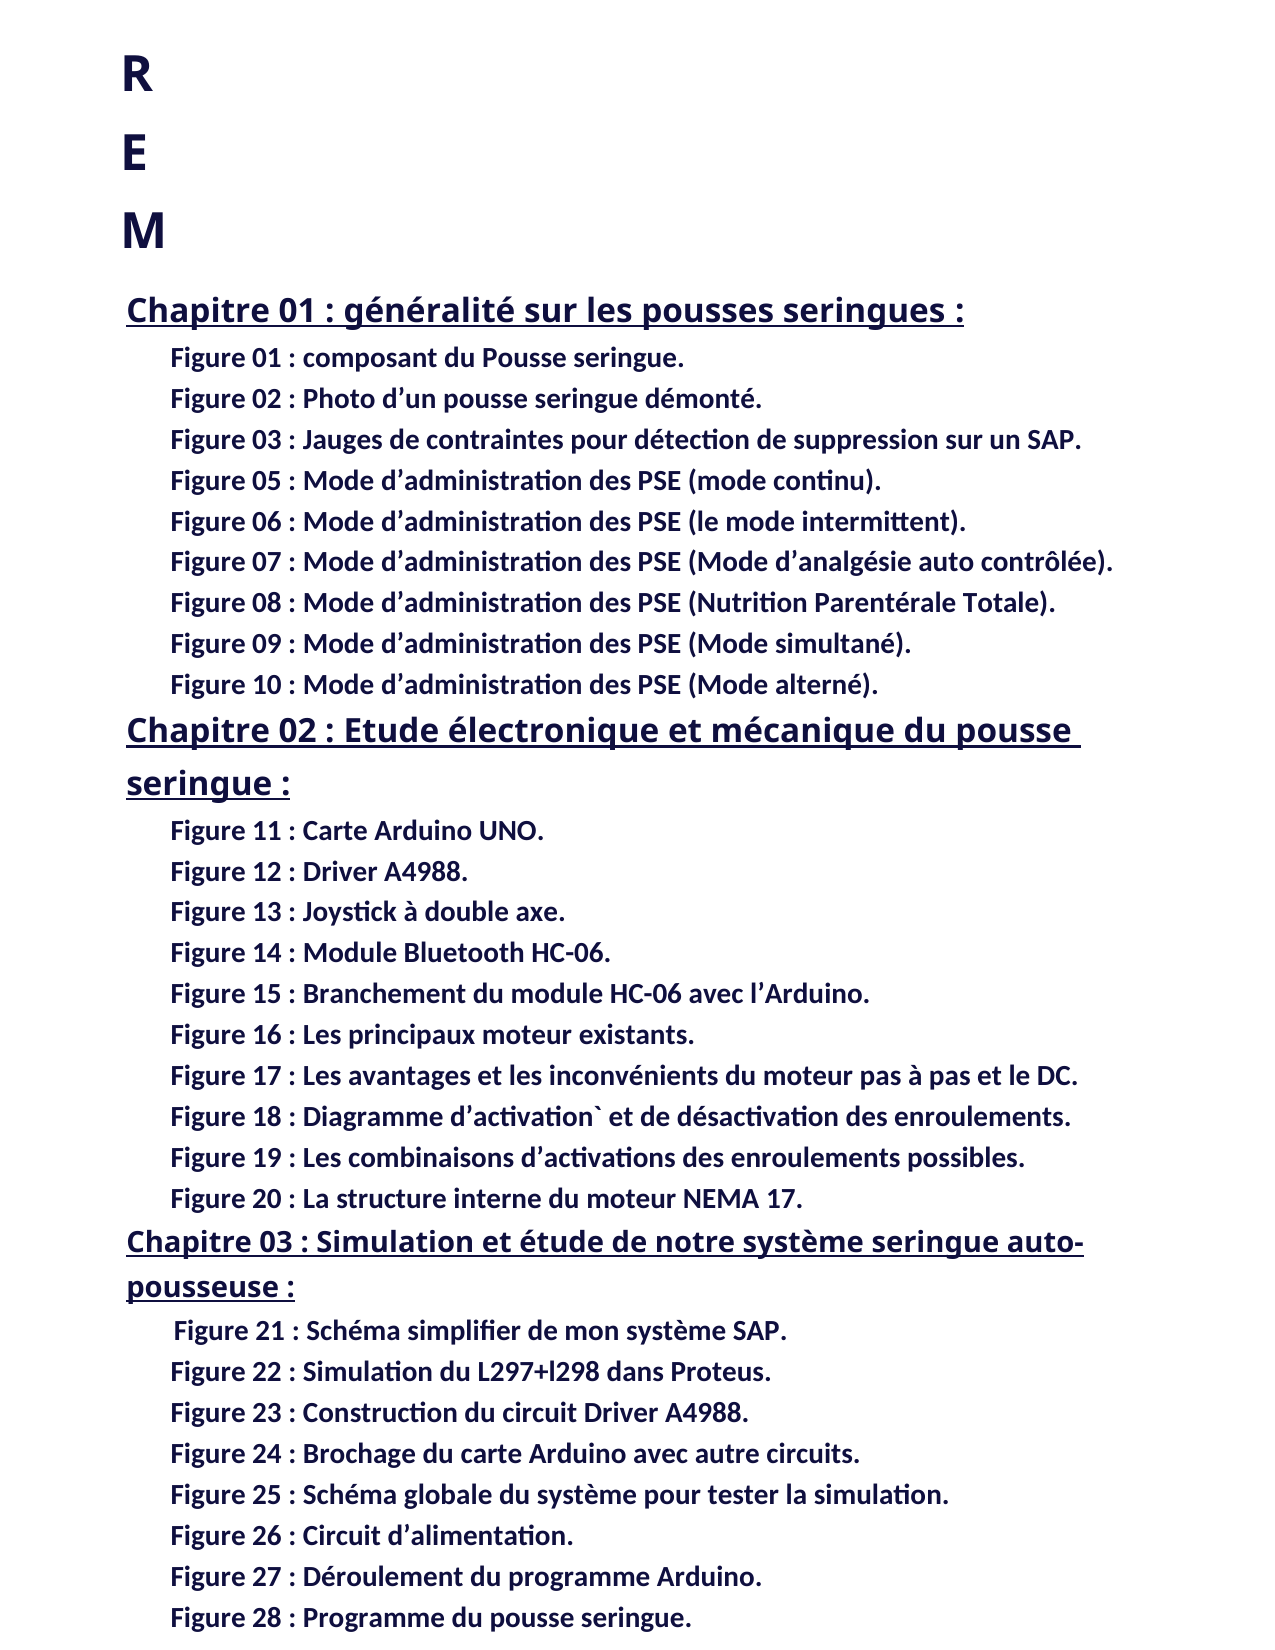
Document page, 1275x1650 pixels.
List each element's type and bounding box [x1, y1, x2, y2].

table_header [111, 279, 1206, 1650]
table_header [122, 161, 633, 279]
table_header [103, 469, 111, 1375]
